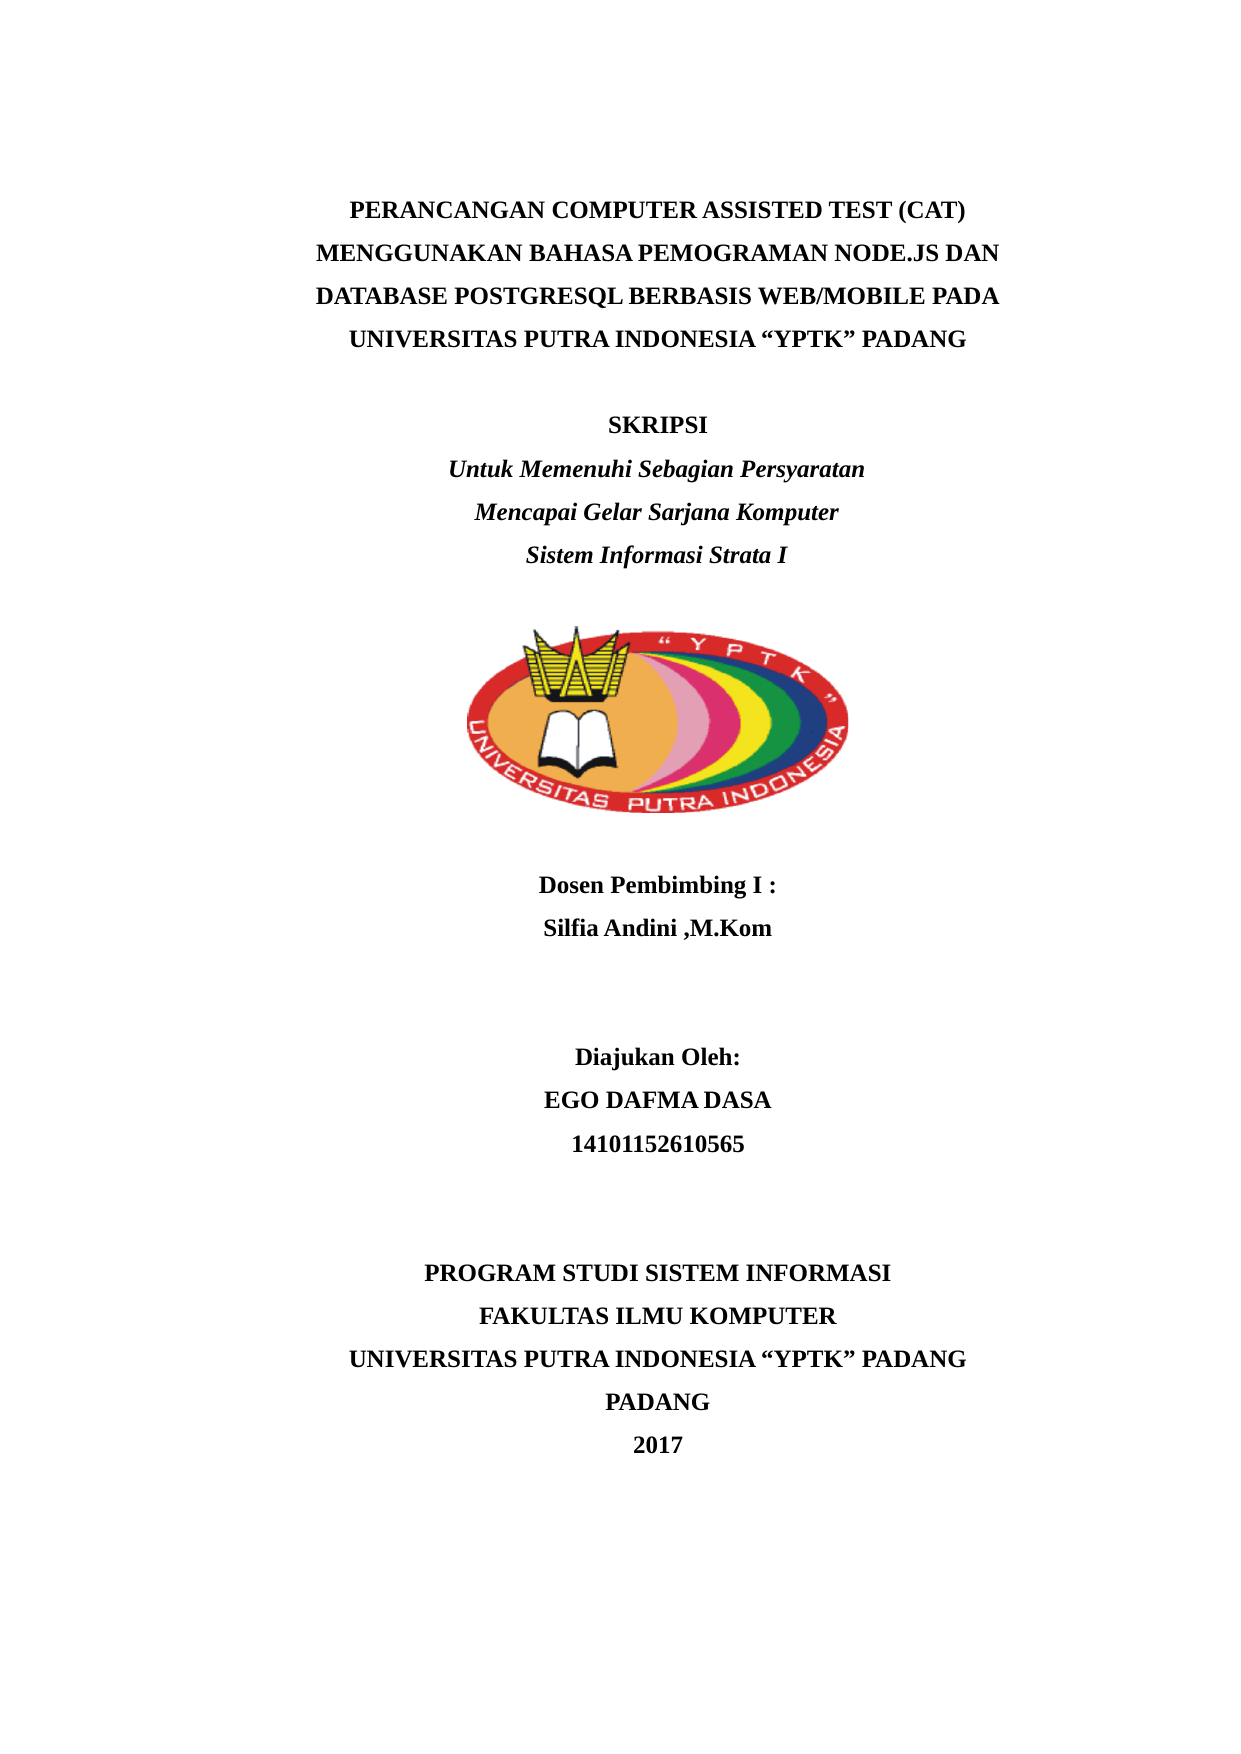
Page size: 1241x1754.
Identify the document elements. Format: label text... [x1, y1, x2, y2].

text 2017 [270, 1431, 1046, 1459]
text EGO DAFMA DASA [270, 1086, 1046, 1114]
text UNIVERSITAS PUTRA INDONESIA “YPTK” PADANG [270, 1344, 1046, 1373]
text PROGRAM STUDI SISTEM INFORMASI [270, 1258, 1046, 1287]
text Dosen Pembimbing I : [270, 870, 1046, 899]
picture [467, 626, 849, 813]
text Mencapai Gelar Sarjana Komputer [270, 497, 1046, 526]
text Diajukan Oleh: [270, 1042, 1046, 1071]
text FAKULTAS ILMU KOMPUTER [270, 1301, 1046, 1330]
text SKRIPSI [270, 411, 1046, 439]
text Silfia Andini ,M.Kom [270, 913, 1046, 942]
text MENGGUNAKAN BAHASA PEMOGRAMAN NODE.JS DAN DATABASE POSTGRESQL BERBASIS WEB/MOBILE PADA UNIVERSITAS PUTRA INDONESIA “YPTK” PADANG [270, 238, 1046, 353]
text Sistem Informasi Strata I [270, 540, 1046, 569]
text 14101152610565 [270, 1129, 1046, 1157]
text Untuk Memenuhi Sebagian Persyaratan [270, 454, 1046, 482]
text PADANG [270, 1387, 1046, 1416]
text PERANCANGAN COMPUTER ASSISTED TEST (CAT) [270, 195, 1046, 224]
